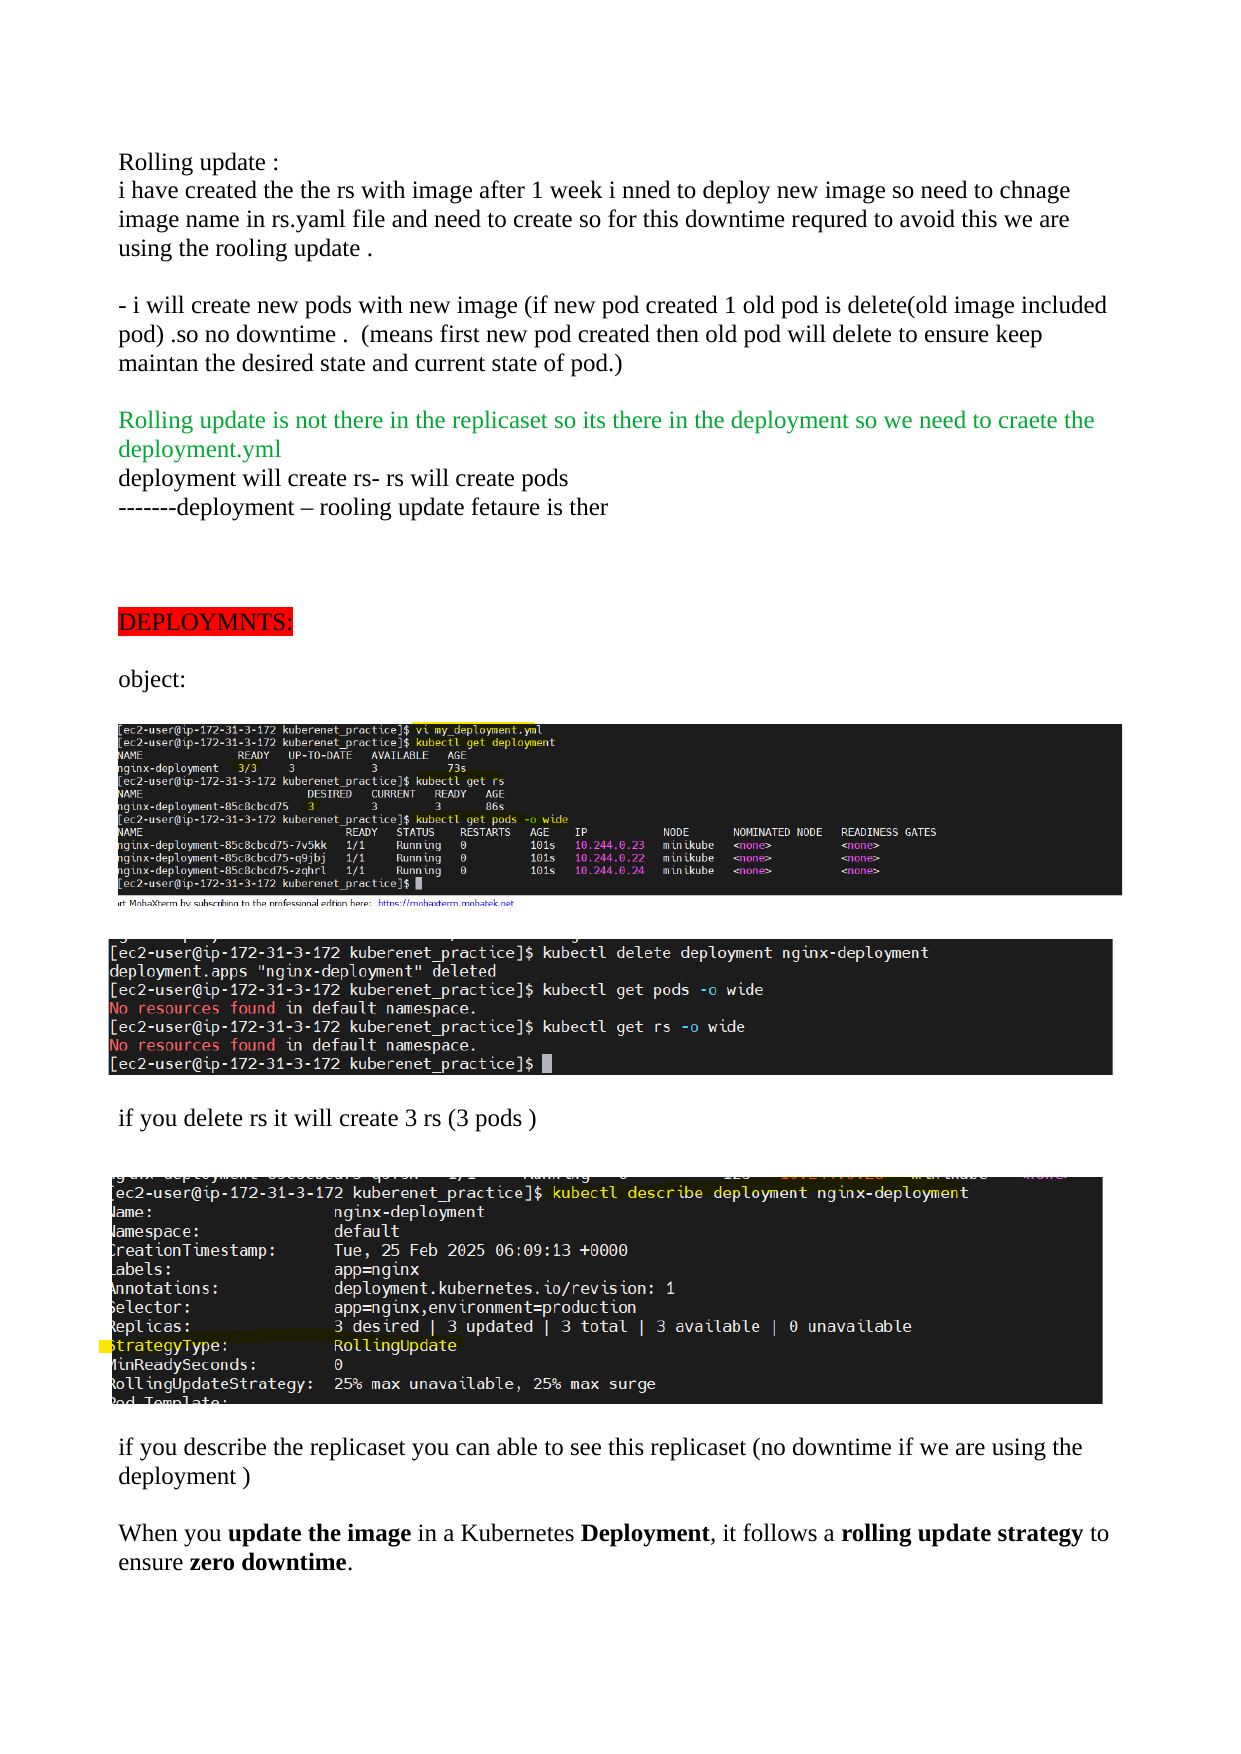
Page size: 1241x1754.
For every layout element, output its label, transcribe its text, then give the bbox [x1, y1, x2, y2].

text Rolling update : i have created the the rs with image after 1 week i nned to deploy new image so need to chnage image name in rs.yaml file and need to create so for this downtime requred to avoid this we are using the rooling update . - i will create new pods with new image (if new pod created 1 old pod is delete(old image included pod) .so no downtime . (means first new pod created then old pod will delete to ensure keep maintan the desired state and current state of pod.) Rolling update is not there in the replicaset so its there in the deployment so we need to craete the deployment.yml deployment will create rs- rs will create pods -------deployment – rooling update fetaure is ther [118, 147, 1122, 521]
text DEPLOYMNTS: [118, 578, 1122, 664]
text if you delete rs it will create 3 rs (3 pods ) if you describe the replicaset you can able to see this replicaset (no downtime if we are using the deployment ) When you update the image in a Kubernetes Deployment, it follows a rolling update strategy to ensure zero downtime. [118, 1103, 1122, 1604]
picture [108, 939, 1113, 1075]
picture [98, 1176, 1103, 1404]
text object: [118, 664, 1122, 721]
picture [118, 721, 1123, 906]
